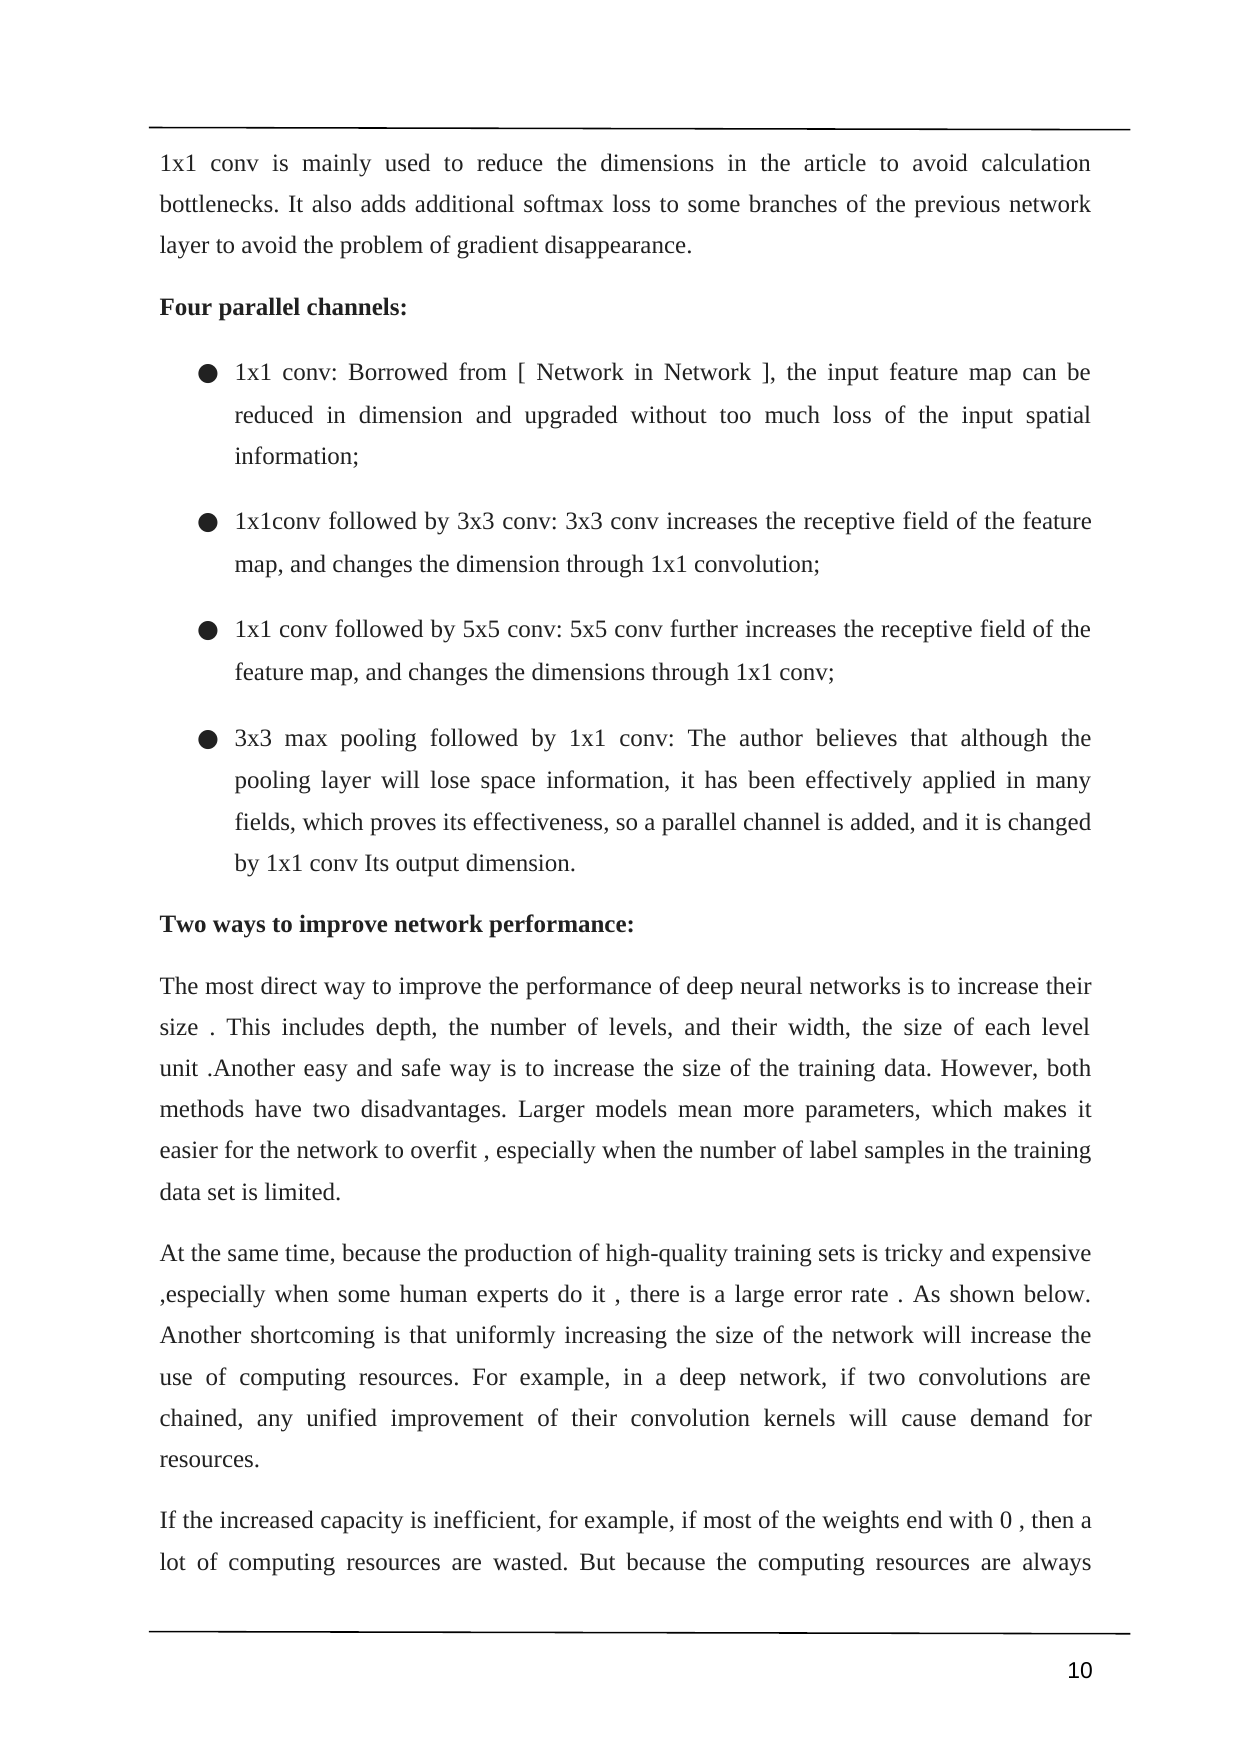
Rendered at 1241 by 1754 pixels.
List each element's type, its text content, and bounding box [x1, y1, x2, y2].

text At the same time, because the production of high-quality training sets is tricky and expensive ,especially when some human experts do it , there is a large error rate . As shown below. Another shortcoming is that uniformly increasing the size of the network will increase the use of computing resources. For example, in a deep network, if two convolutions are chained, any unified improvement of their convolution kernels will cause demand for resources. [159, 1238, 1092, 1472]
list 1x1 conv: Borrowed from [ Network in Network ], the input feature map can be reduced in dimension and upgraded without too much loss of the input spatial information; [197, 353, 1092, 470]
text 1x1 conv is mainly used to reduce the dimensions in the article to avoid calculation bottlenecks. It also adds additional softmax loss to some branches of the previous network layer to avoid the problem of gradient disappearance. [159, 148, 1092, 258]
list 1x1conv followed by 3x3 conv: 3x3 conv increases the receptive field of the feature map, and changes the dimension through 1x1 convolution; [197, 503, 1092, 578]
list 1x1 conv followed by 5x5 conv: 5x5 conv further increases the receptive field of the feature map, and changes the dimensions through 1x1 conv; [197, 611, 1092, 686]
text Four parallel channels: [159, 292, 1092, 320]
text If the increased capacity is inefficient, for example, if most of the weights end with 0 , then a lot of computing resources are wasted. But because the computing resources are always [159, 1506, 1092, 1575]
text The most direct way to improve the performance of deep neural networks is to increase their size . This includes depth, the number of levels, and their width, the size of each level unit .Another easy and safe way is to increase the size of the training data. However, both methods have two disadvantages. Larger models mean more parameters, which makes it easier for the network to overfit , especially when the number of label samples in the training data set is limited. [159, 971, 1092, 1205]
list 3x3 max pooling followed by 1x1 conv: The author believes that although the pooling layer will lose space information, it has been effectively applied in many fields, which proves its effectiveness, so a parallel channel is added, and it is changed by 1x1 conv Its output dimension. [197, 719, 1092, 876]
text Two ways to improve network performance: [159, 909, 1092, 938]
